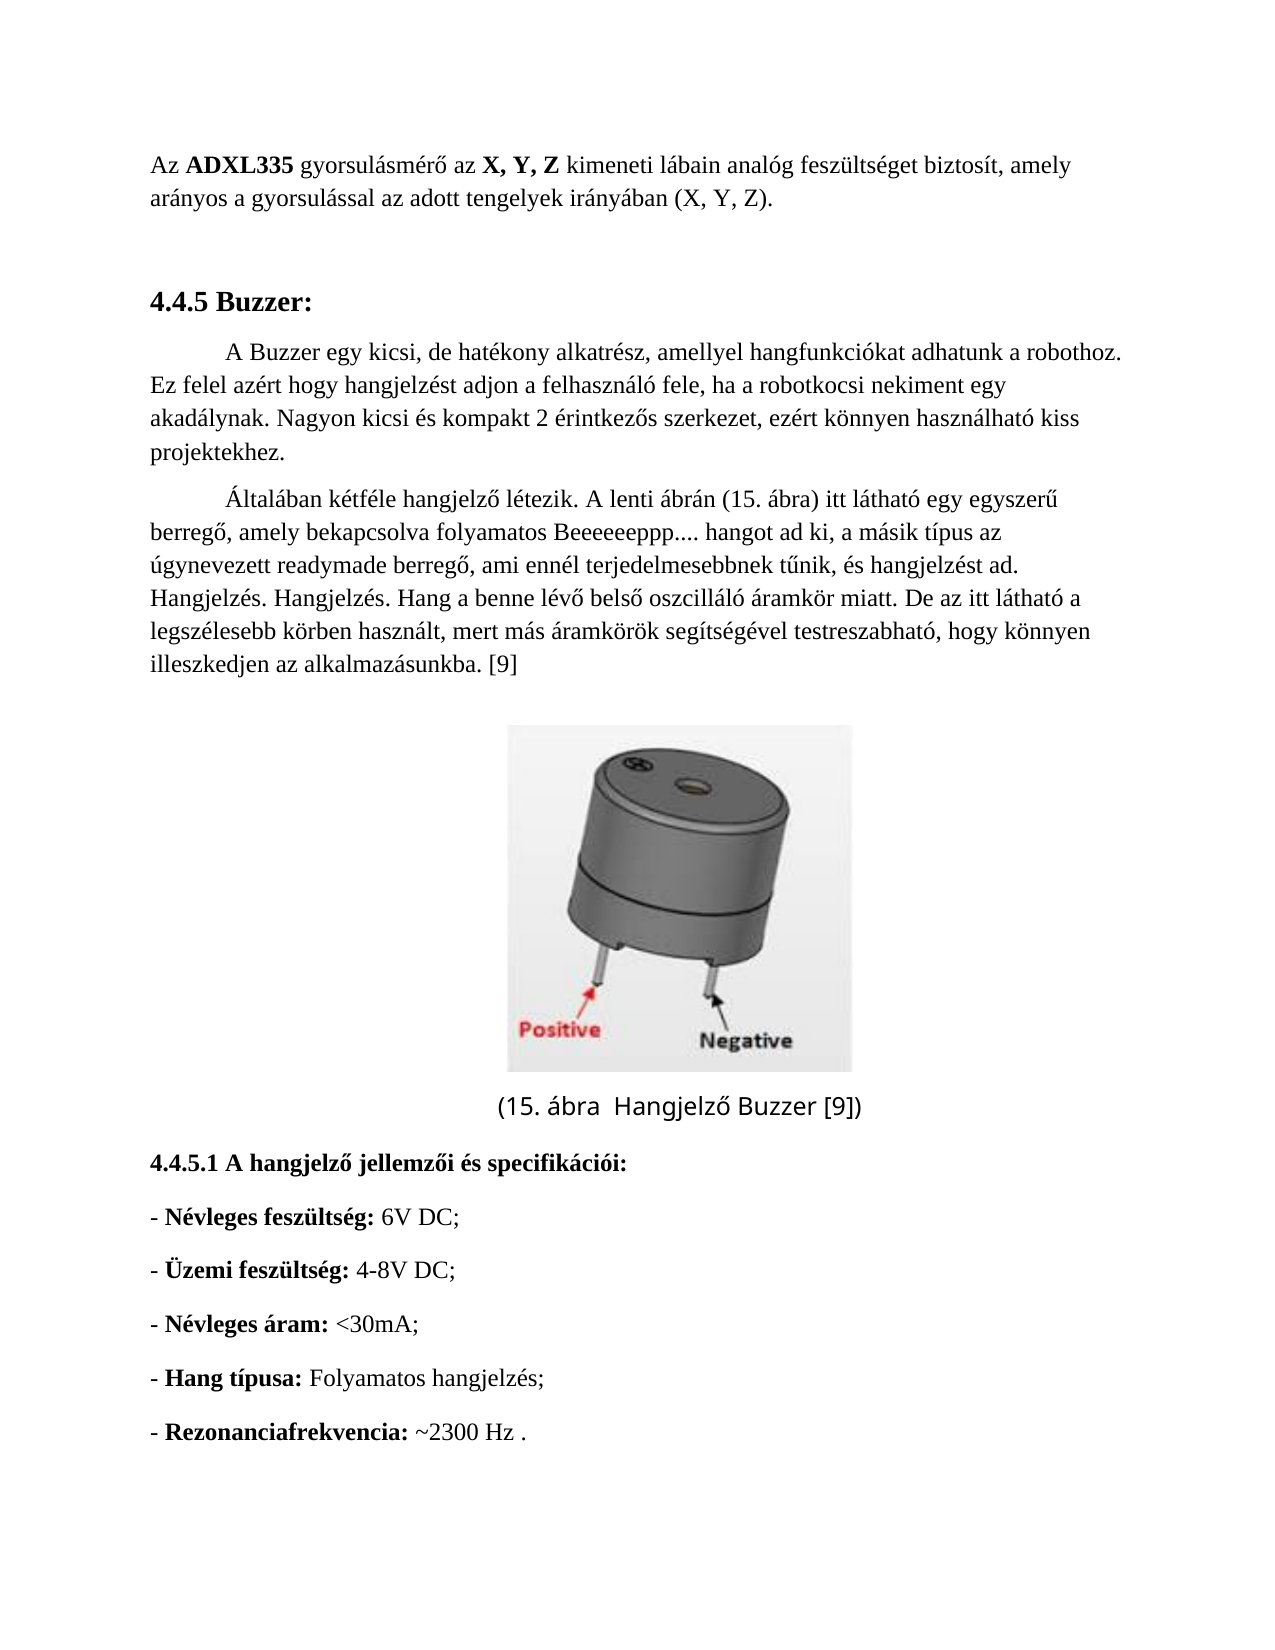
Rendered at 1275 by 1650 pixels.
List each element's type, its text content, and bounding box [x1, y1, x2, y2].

text - Hang típusa: Folyamatos hangjelzés; [150, 1363, 1125, 1392]
text 4.4.5.1 A hangjelző jellemzői és specifikációi: [150, 1148, 1125, 1177]
text - Névleges feszültség: 6V DC; [150, 1202, 1125, 1230]
text A Buzzer egy kicsi, de hatékony alkatrész, amellyel hangfunkciókat adhatunk a robothoz. Ez felel azért hogy hangjelzést adjon a felhasználó fele, ha a robotkocsi nekiment egy akadálynak. Nagyon kicsi és kompakt 2 érintkezős szerkezet, ezért könnyen használható kiss projektekhez. [150, 337, 1125, 465]
text - Üzemi feszültség: 4-8V DC; [150, 1255, 1125, 1284]
text Általában kétféle hangjelző létezik. A lenti ábrán (15. ábra) itt látható egy egyszerű berregő, amely bekapcsolva folyamatos Beeeeeeppp.... hangot ad ki, a másik típus az úgynevezett readymade berregő, ami ennél terjedelmesebbnek tűnik, és hangjelzést ad. Hangjelzés. Hangjelzés. Hang a benne lévő belső oszcilláló áramkör miatt. De az itt látható a legszélesebb körben használt, mert más áramkörök segítségével testreszabható, hogy könnyen illeszkedjen az alkalmazásunkba. [9] [150, 484, 1125, 678]
text - Rezonanciafrekvencia: ~2300 Hz . [150, 1417, 1125, 1445]
text (15. ábra Hangjelző Buzzer [9]) [150, 1089, 1125, 1123]
text 4.4.5 Buzzer: [150, 284, 1125, 318]
picture [506, 725, 854, 1072]
text Az ADXL335 gyorsulásmérő az X, Y, Z kimeneti lábain analóg feszültséget biztosít, amely arányos a gyorsulással az adott tengelyek irányában (X, Y, Z). [150, 150, 1125, 212]
text - Névleges áram: <30mA; [150, 1309, 1125, 1338]
